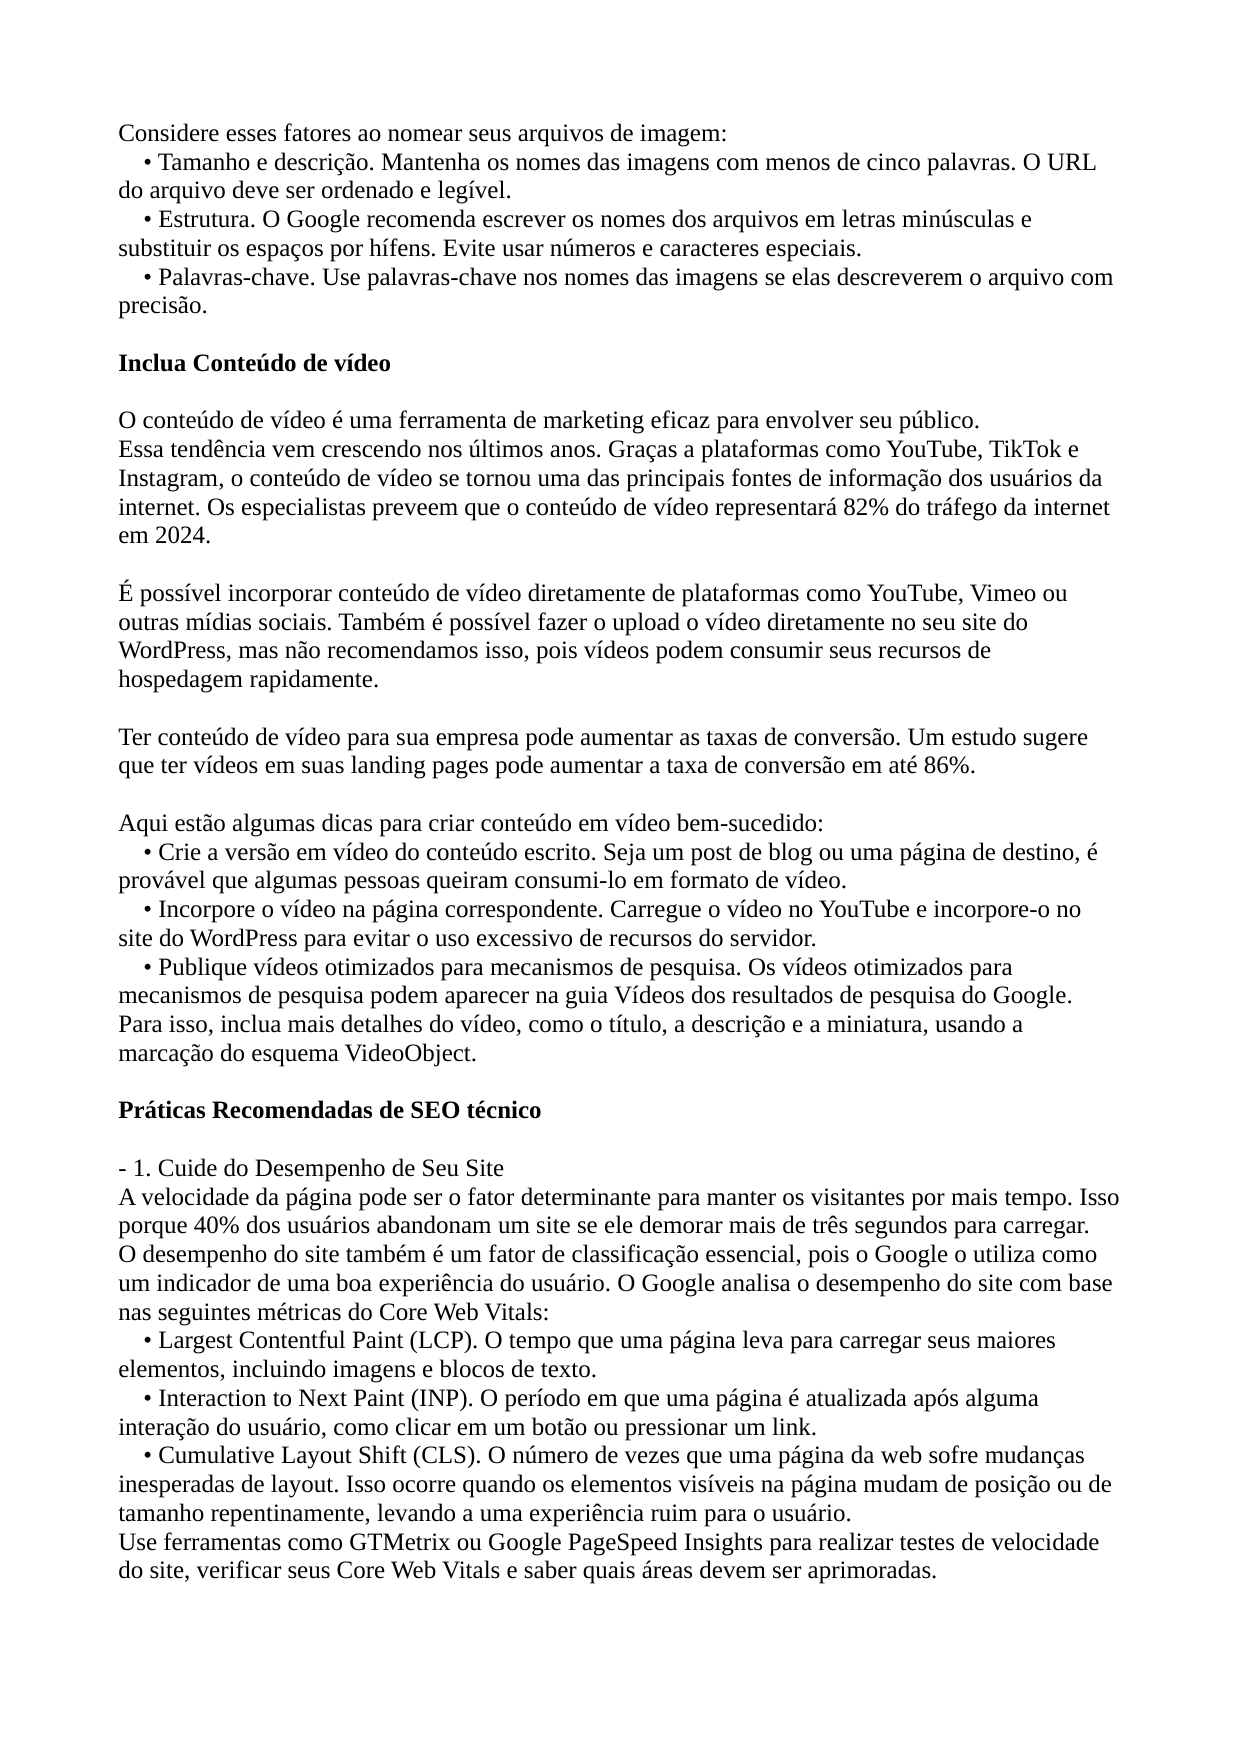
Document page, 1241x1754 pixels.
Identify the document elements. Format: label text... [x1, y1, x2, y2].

text • Palavras-chave. Use palavras-chave nos nomes das imagens se elas descreverem o arquivo com precisão. [118, 262, 1122, 319]
text O conteúdo de vídeo é uma ferramenta de marketing eficaz para envolver seu público. [118, 406, 1122, 434]
text • Estrutura. O Google recomenda escrever os nomes dos arquivos em letras minúsculas e substituir os espaços por hífens. Evite usar números e caracteres especiais. [118, 204, 1122, 262]
text • Incorpore o vídeo na página correspondente. Carregue o vídeo no YouTube e incorpore-o no site do WordPress para evitar o uso excessivo de recursos do servidor. [118, 894, 1122, 952]
text Ter conteúdo de vídeo para sua empresa pode aumentar as taxas de conversão. Um estudo sugere que ter vídeos em suas landing pages pode aumentar a taxa de conversão em até 86%. [118, 722, 1122, 779]
text Use ferramentas como GTMetrix ou Google PageSpeed Insights para realizar testes de velocidade do site, verificar seus Core Web Vitals e saber quais áreas devem ser aprimoradas. [118, 1527, 1122, 1584]
text Aqui estão algumas dicas para criar conteúdo em vídeo bem-sucedido: [118, 808, 1122, 837]
text • Interaction to Next Paint (INP). O período em que uma página é atualizada após alguma interação do usuário, como clicar em um botão ou pressionar um link. [118, 1383, 1122, 1441]
text • Crie a versão em vídeo do conteúdo escrito. Seja um post de blog ou uma página de destino, é provável que algumas pessoas queiram consumi-lo em formato de vídeo. [118, 837, 1122, 894]
text Essa tendência vem crescendo nos últimos anos. Graças a plataformas como YouTube, TikTok e Instagram, o conteúdo de vídeo se tornou uma das principais fontes de informação dos usuários da internet. Os especialistas preveem que o conteúdo de vídeo representará 82% do tráfego da internet em 2024. [118, 434, 1122, 549]
text É possível incorporar conteúdo de vídeo diretamente de plataformas como YouTube, Vimeo ou outras mídias sociais. Também é possível fazer o upload o vídeo diretamente no seu site do WordPress, mas não recomendamos isso, pois vídeos podem consumir seus recursos de hospedagem rapidamente. [118, 578, 1122, 693]
text Práticas Recomendadas de SEO técnico [118, 1096, 1122, 1124]
text • Tamanho e descrição. Mantenha os nomes das imagens com menos de cinco palavras. O URL do arquivo deve ser ordenado e legível. [118, 147, 1122, 204]
text O desempenho do site também é um fator de classificação essencial, pois o Google o utiliza como um indicador de uma boa experiência do usuário. O Google analisa o desempenho do site com base nas seguintes métricas do Core Web Vitals: [118, 1239, 1122, 1326]
text - 1. Cuide do Desempenho de Seu Site [118, 1153, 1122, 1182]
text A velocidade da página pode ser o fator determinante para manter os visitantes por mais tempo. Isso porque 40% dos usuários abandonam um site se ele demorar mais de três segundos para carregar. [118, 1182, 1122, 1239]
text Considere esses fatores ao nomear seus arquivos de imagem: [118, 118, 1122, 147]
text • Cumulative Layout Shift (CLS). O número de vezes que uma página da web sofre mudanças inesperadas de layout. Isso ocorre quando os elementos visíveis na página mudam de posição ou de tamanho repentinamente, levando a uma experiência ruim para o usuário. [118, 1441, 1122, 1527]
text Inclua Conteúdo de vídeo [118, 348, 1122, 377]
text • Largest Contentful Paint (LCP). O tempo que uma página leva para carregar seus maiores elementos, incluindo imagens e blocos de texto. [118, 1326, 1122, 1383]
text • Publique vídeos otimizados para mecanismos de pesquisa. Os vídeos otimizados para mecanismos de pesquisa podem aparecer na guia Vídeos dos resultados de pesquisa do Google. Para isso, inclua mais detalhes do vídeo, como o título, a descrição e a miniatura, usando a marcação do esquema VideoObject. [118, 952, 1122, 1067]
